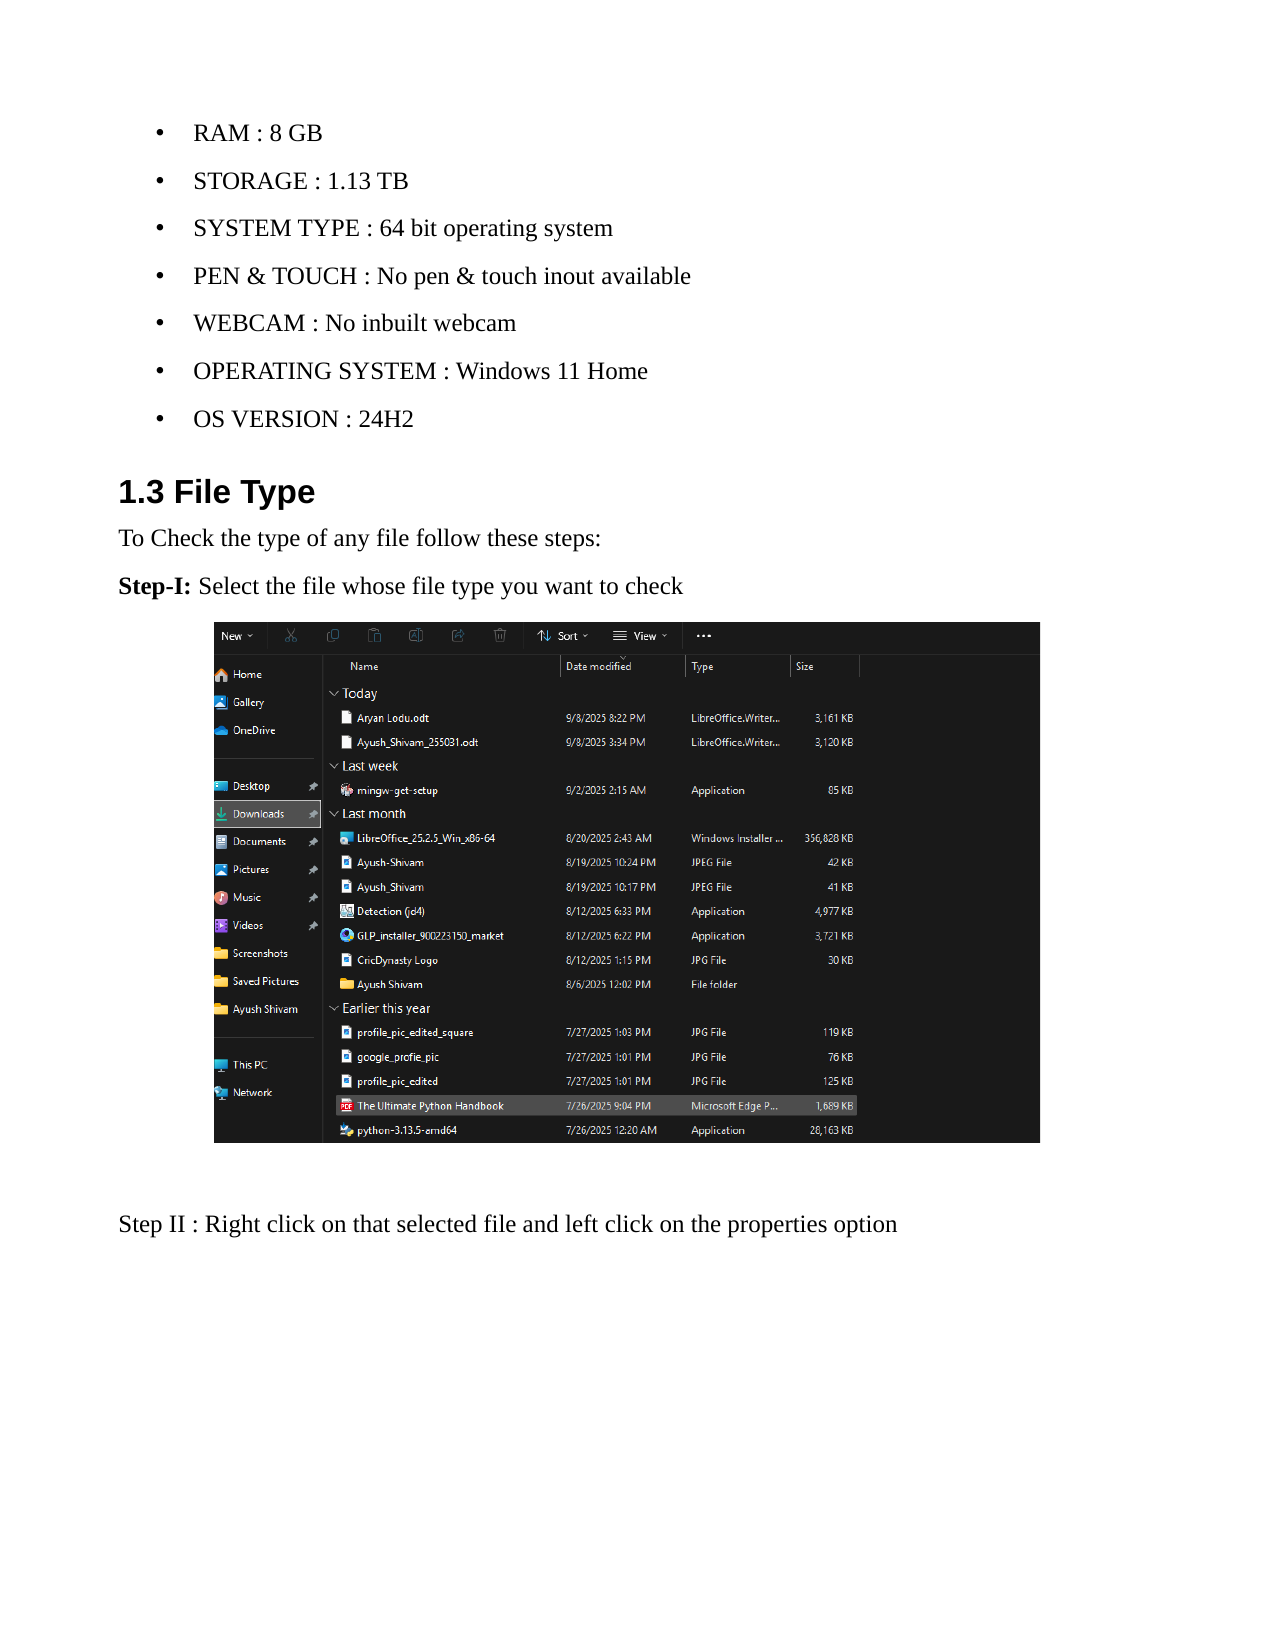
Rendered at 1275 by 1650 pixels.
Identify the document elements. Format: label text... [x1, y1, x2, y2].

list RAM : 8 GB [156, 118, 1157, 147]
text Step-I: Select the file whose file type you want to check [118, 571, 1157, 599]
text To Check the type of any file follow these steps: [118, 523, 1157, 552]
picture [214, 622, 1041, 1143]
list OS VERSION : 24H2 [156, 404, 1157, 432]
list WEBCAM : No inbuilt webcam [156, 308, 1157, 337]
list PEN & TOUCH : No pen & touch inout available [156, 261, 1157, 290]
subtitle 1.3 File Type [118, 472, 1157, 511]
list SYSTEM TYPE : 64 bit operating system [156, 213, 1157, 242]
list OPERATING SYSTEM : Windows 11 Home [156, 356, 1157, 385]
text Step II : Right click on that selected file and left click on the properties option [118, 1209, 1157, 1238]
list STORAGE : 1.13 TB [156, 166, 1157, 194]
